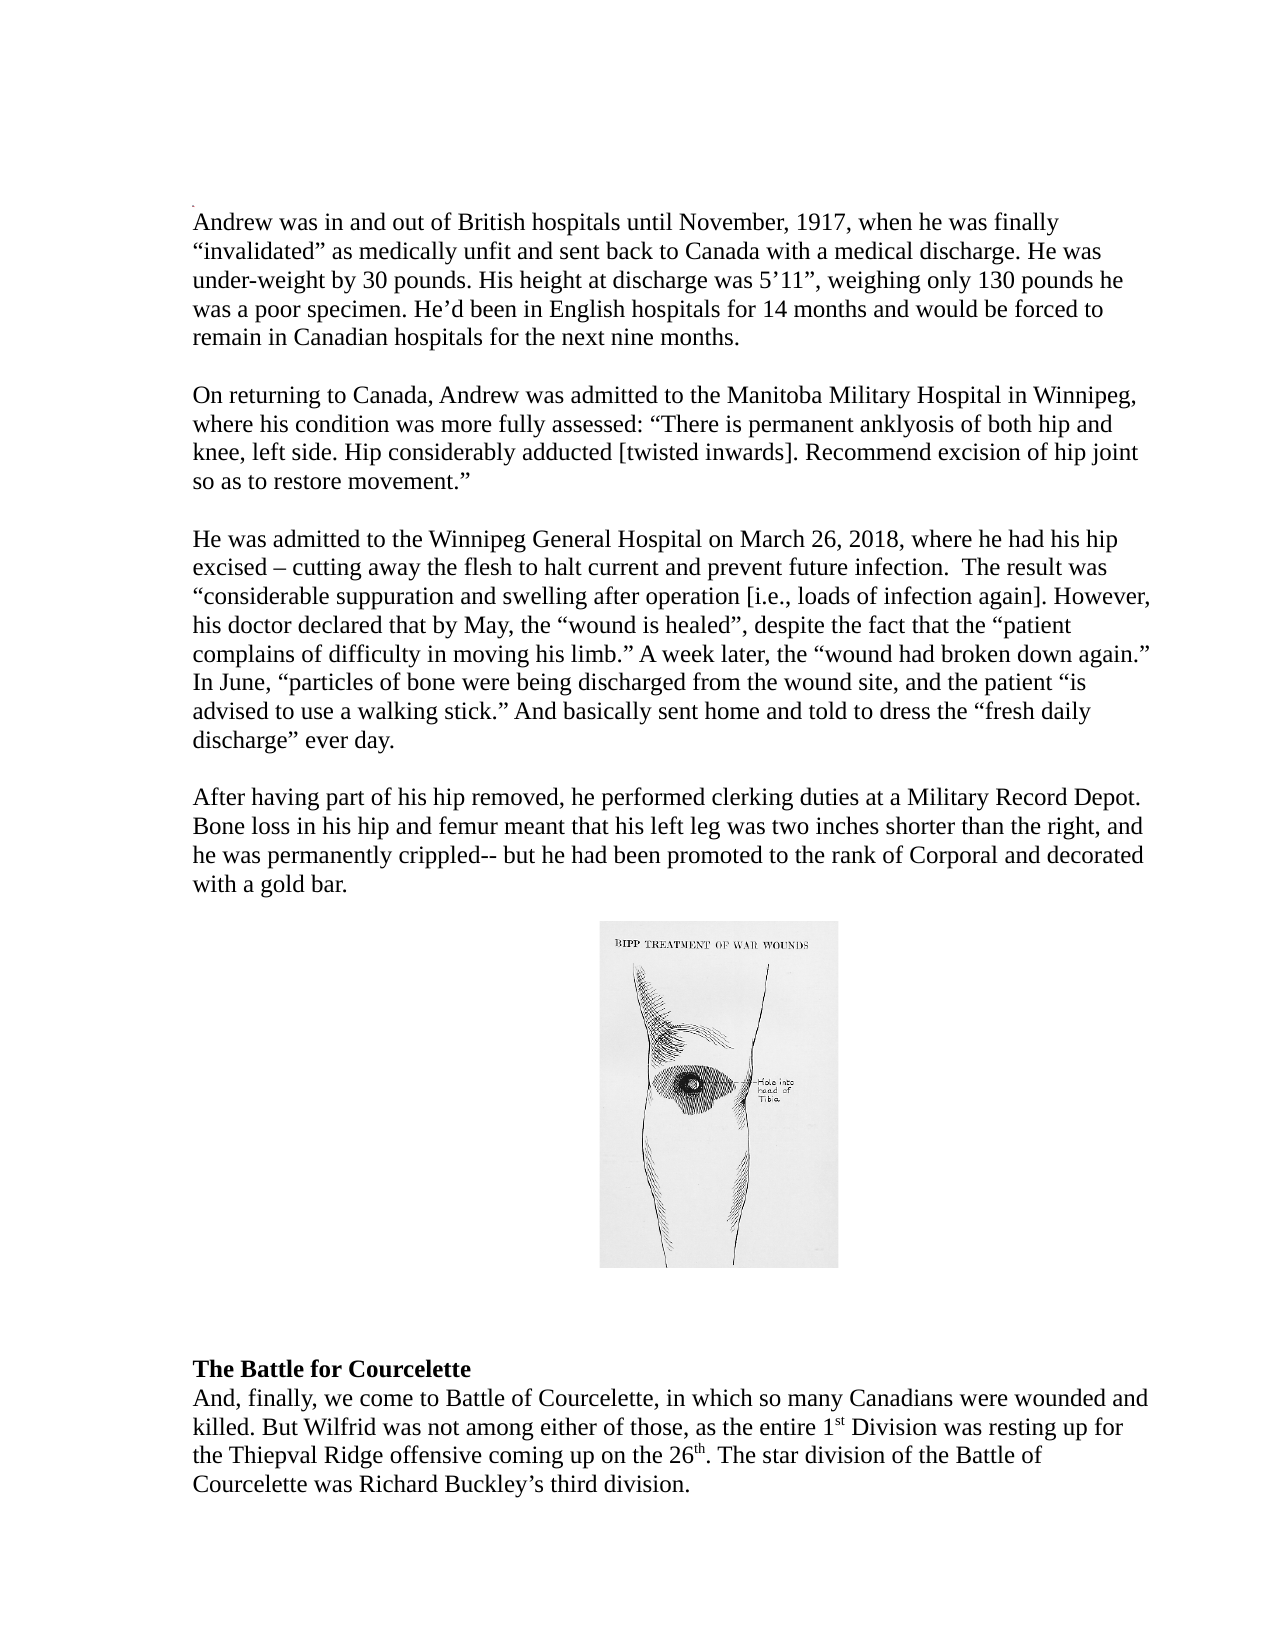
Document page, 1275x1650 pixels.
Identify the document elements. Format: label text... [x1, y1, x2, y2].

text He was admitted to the Winnipeg General Hospital on March 26, 2018, where he had his hip excised – cutting away the flesh to halt current and prevent future infection. The result was “considerable suppuration and swelling after operation [i.e., loads of infection again]. However, his doctor declared that by May, the “wound is healed”, despite the fact that the “patient complains of difficulty in moving his limb.” A week later, the “wound had broken down again.” In June, “particles of bone were being discharged from the wound site, and the patient “is advised to use a walking stick.” And basically sent home and told to dress the “fresh daily discharge” ever day. [192, 524, 1158, 754]
text After having part of his hip removed, he performed clerking duties at a Military Record Depot. Bone loss in his hip and femur meant that his left leg was two inches shorter than the right, and he was permanently crippled-- but he had been promoted to the rank of Corporal and decorated with a gold bar. [192, 782, 1158, 897]
text The Battle for Courcelette [192, 1354, 1158, 1383]
text And, finally, we come to Battle of Courcelette, in which so many Canadians were wounded and killed. But Wilfrid was not among either of those, as the entire 1st Division was resting up for the Thiepval Ridge offensive coming up on the 26th. The star division of the Battle of Courcelette was Richard Buckley’s third division. [192, 1383, 1158, 1498]
text On returning to Canada, Andrew was admitted to the Manitoba Military Hospital in Winnipeg, where his condition was more fully assessed: “There is permanent anklyosis of both hip and knee, left side. Hip considerably adducted [twisted inwards]. Recommend excision of hip joint so as to restore movement.” [192, 380, 1158, 495]
picture [599, 921, 839, 1268]
text Andrew was in and out of British hospitals until November, 1917, when he was finally “invalidated” as medically unfit and sent back to Canada with a medical discharge. He was under-weight by 30 pounds. His height at discharge was 5’11”, weighing only 130 pounds he was a poor specimen. He’d been in English hospitals for 14 months and would be forced to remain in Canadian hospitals for the next nine months. [192, 207, 1158, 351]
